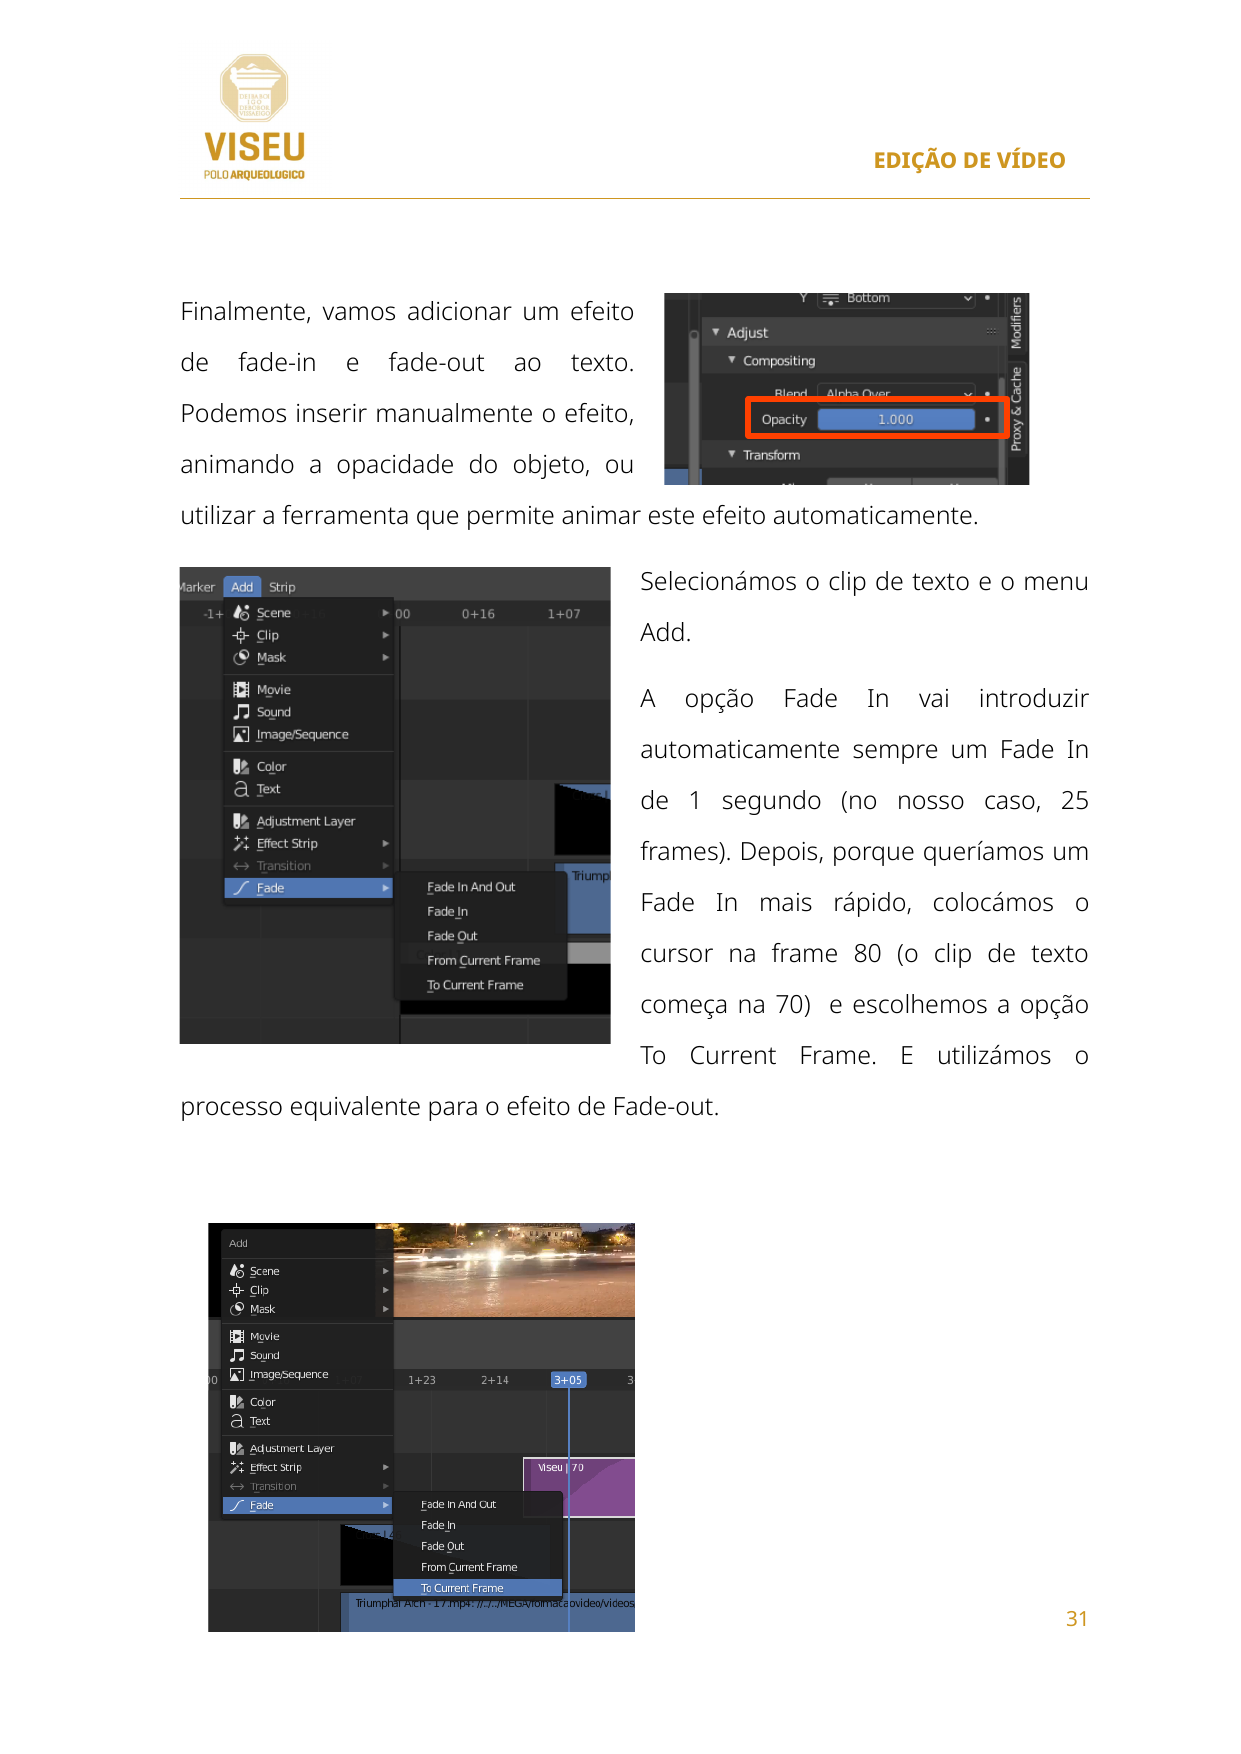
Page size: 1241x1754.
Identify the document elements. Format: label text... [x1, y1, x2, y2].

picture [179, 567, 611, 1044]
text A opção Fade In vai introduzir automaticamente sempre um Fade In de 1 segundo (no nosso caso, 25 frames). Depois, porque queríamos um Fade In mais rápido, colocámos o cursor na frame 80 (o clip de texto começa na 70) e escolhemos a opção To Current Frame. E utilizámos o processo equivalente para o efeito de Fade-out. [180, 680, 1090, 1123]
picture [208, 1223, 635, 1632]
text Finalmente, vamos adicionar um efeito de fade-in e fade-out ao texto. Podemos inserir manualmente o efeito, animando a opacidade do objeto, ou utilizar a ferramenta que permite animar este efeito automaticamente. [180, 294, 1090, 532]
picture [664, 293, 1030, 485]
text Selecionámos o clip de texto e o menu Add. [180, 563, 1090, 649]
